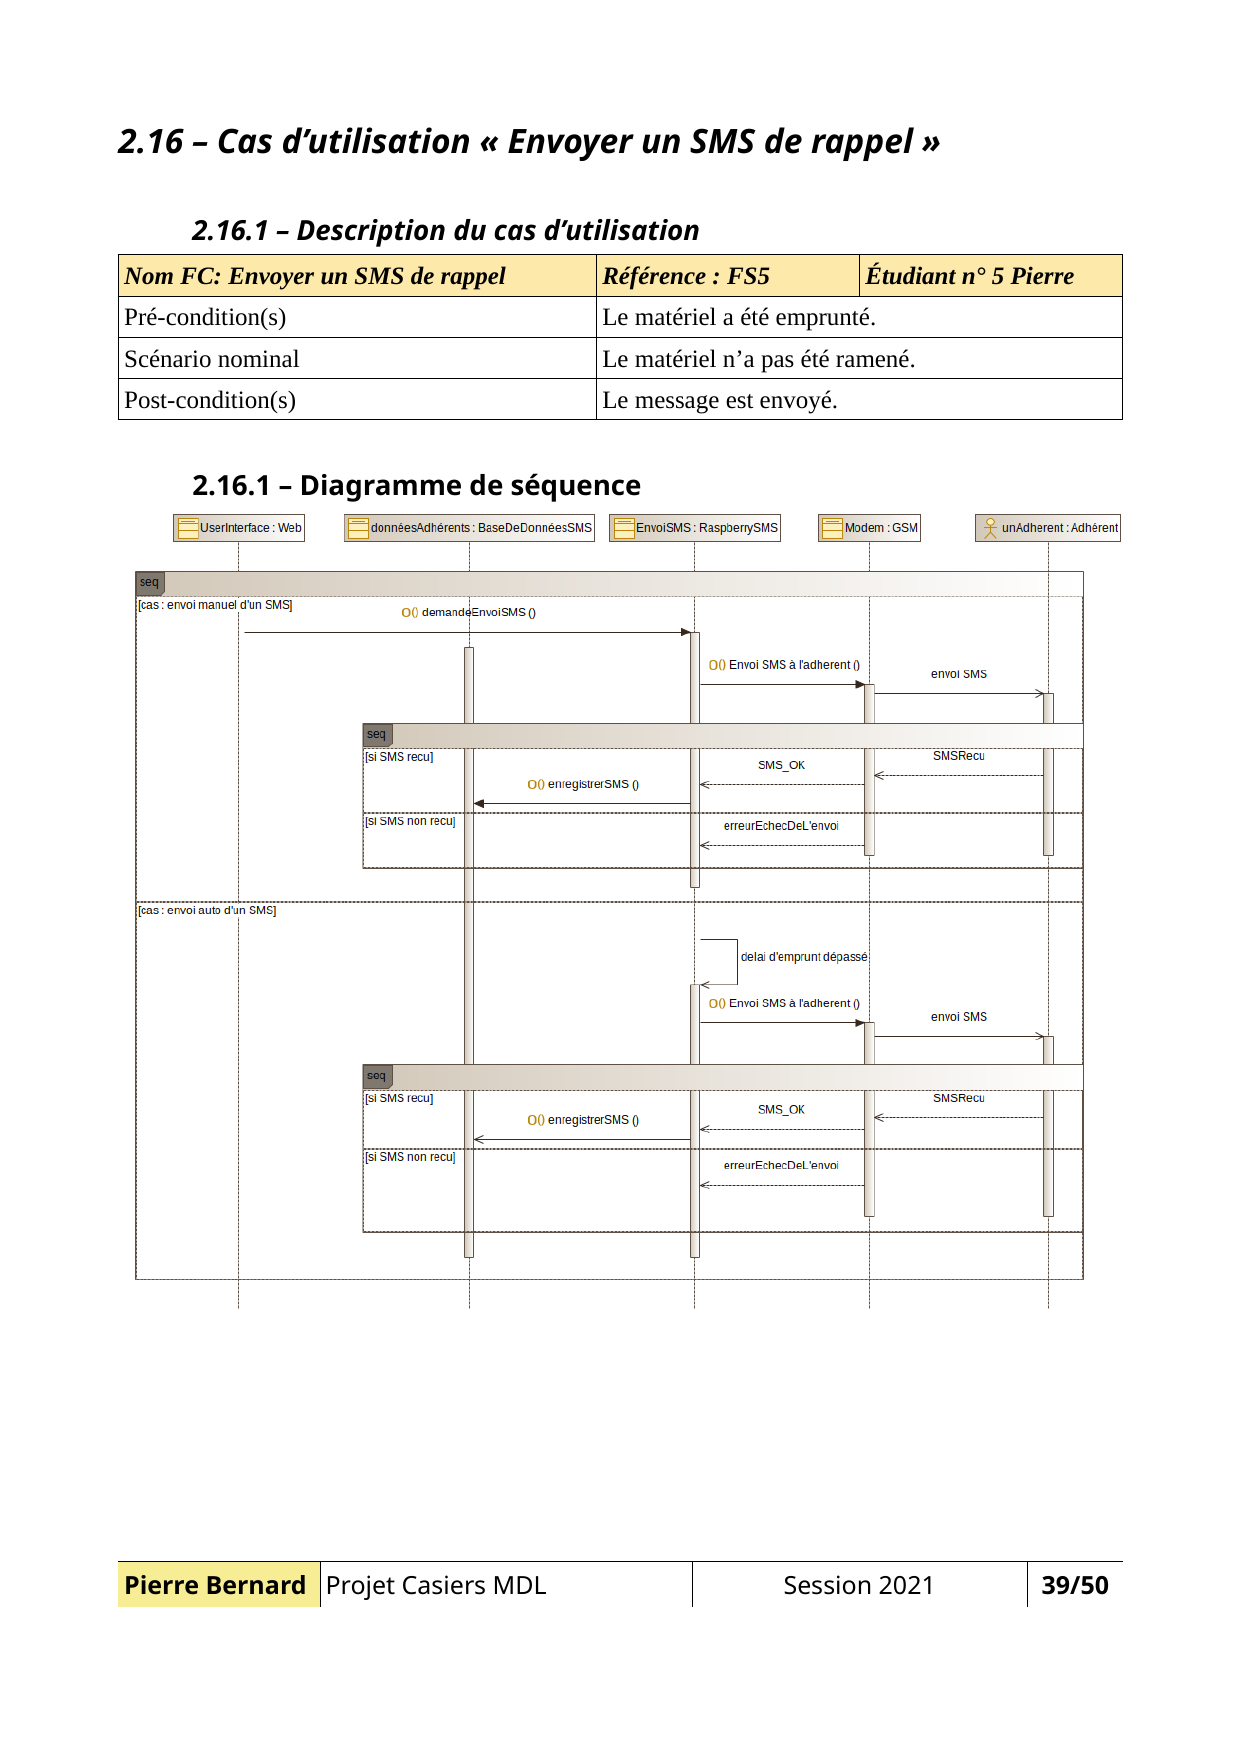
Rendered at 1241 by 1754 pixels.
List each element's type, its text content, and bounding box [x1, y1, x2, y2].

table_cell Pré-condition(s) [119, 297, 596, 337]
table_cell Le message est envoyé. [597, 379, 1122, 419]
subtitle 2.16 – Cas d’utilisation « Envoyer un SMS de rappel » [118, 118, 1122, 164]
table_cell Le matériel a été emprunté. [597, 297, 1122, 337]
table_cell Le matériel n’a pas été ramené. [597, 338, 1122, 378]
table_header Référence : FS5 [597, 255, 859, 296]
table_header Nom FC: Envoyer un SMS de rappel [119, 255, 596, 296]
picture [126, 505, 1130, 1309]
subtitle 2.16.1 – Diagramme de séquence [118, 466, 1122, 504]
table_cell Scénario nominal [119, 338, 596, 378]
subtitle 2.16.1 – Description du cas d’utilisation [118, 210, 1122, 248]
table_cell Post-condition(s) [119, 379, 596, 419]
table_header Étudiant n° 5 Pierre [860, 255, 1122, 296]
